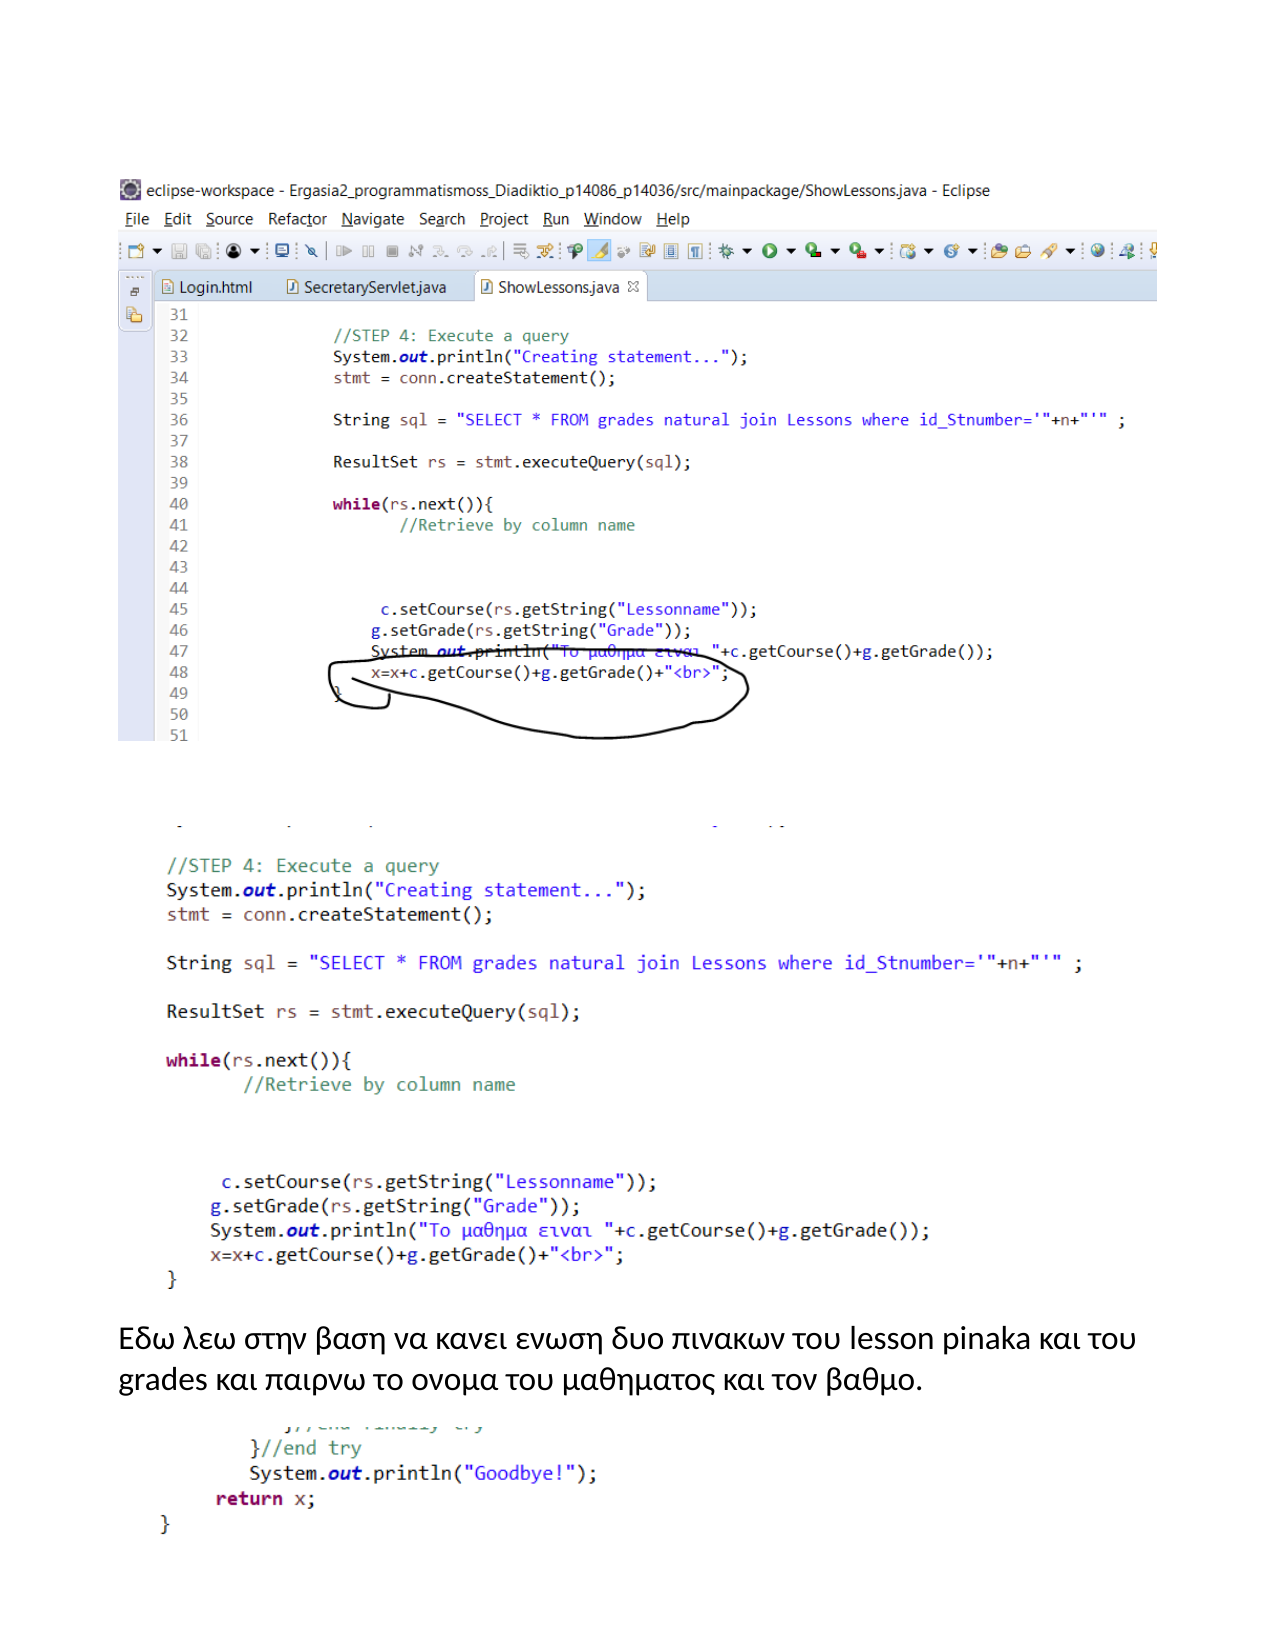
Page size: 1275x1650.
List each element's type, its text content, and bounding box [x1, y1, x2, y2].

picture [118, 1427, 685, 1582]
picture [118, 175, 1157, 741]
text Εδω λεω στην βαση να κανει ενωση δυο πινακων του lesson pinaka και του grades και παιρνω το ονομα του μαθηματος και τον βαθμο. [118, 1317, 1157, 1399]
picture [118, 826, 1157, 1289]
